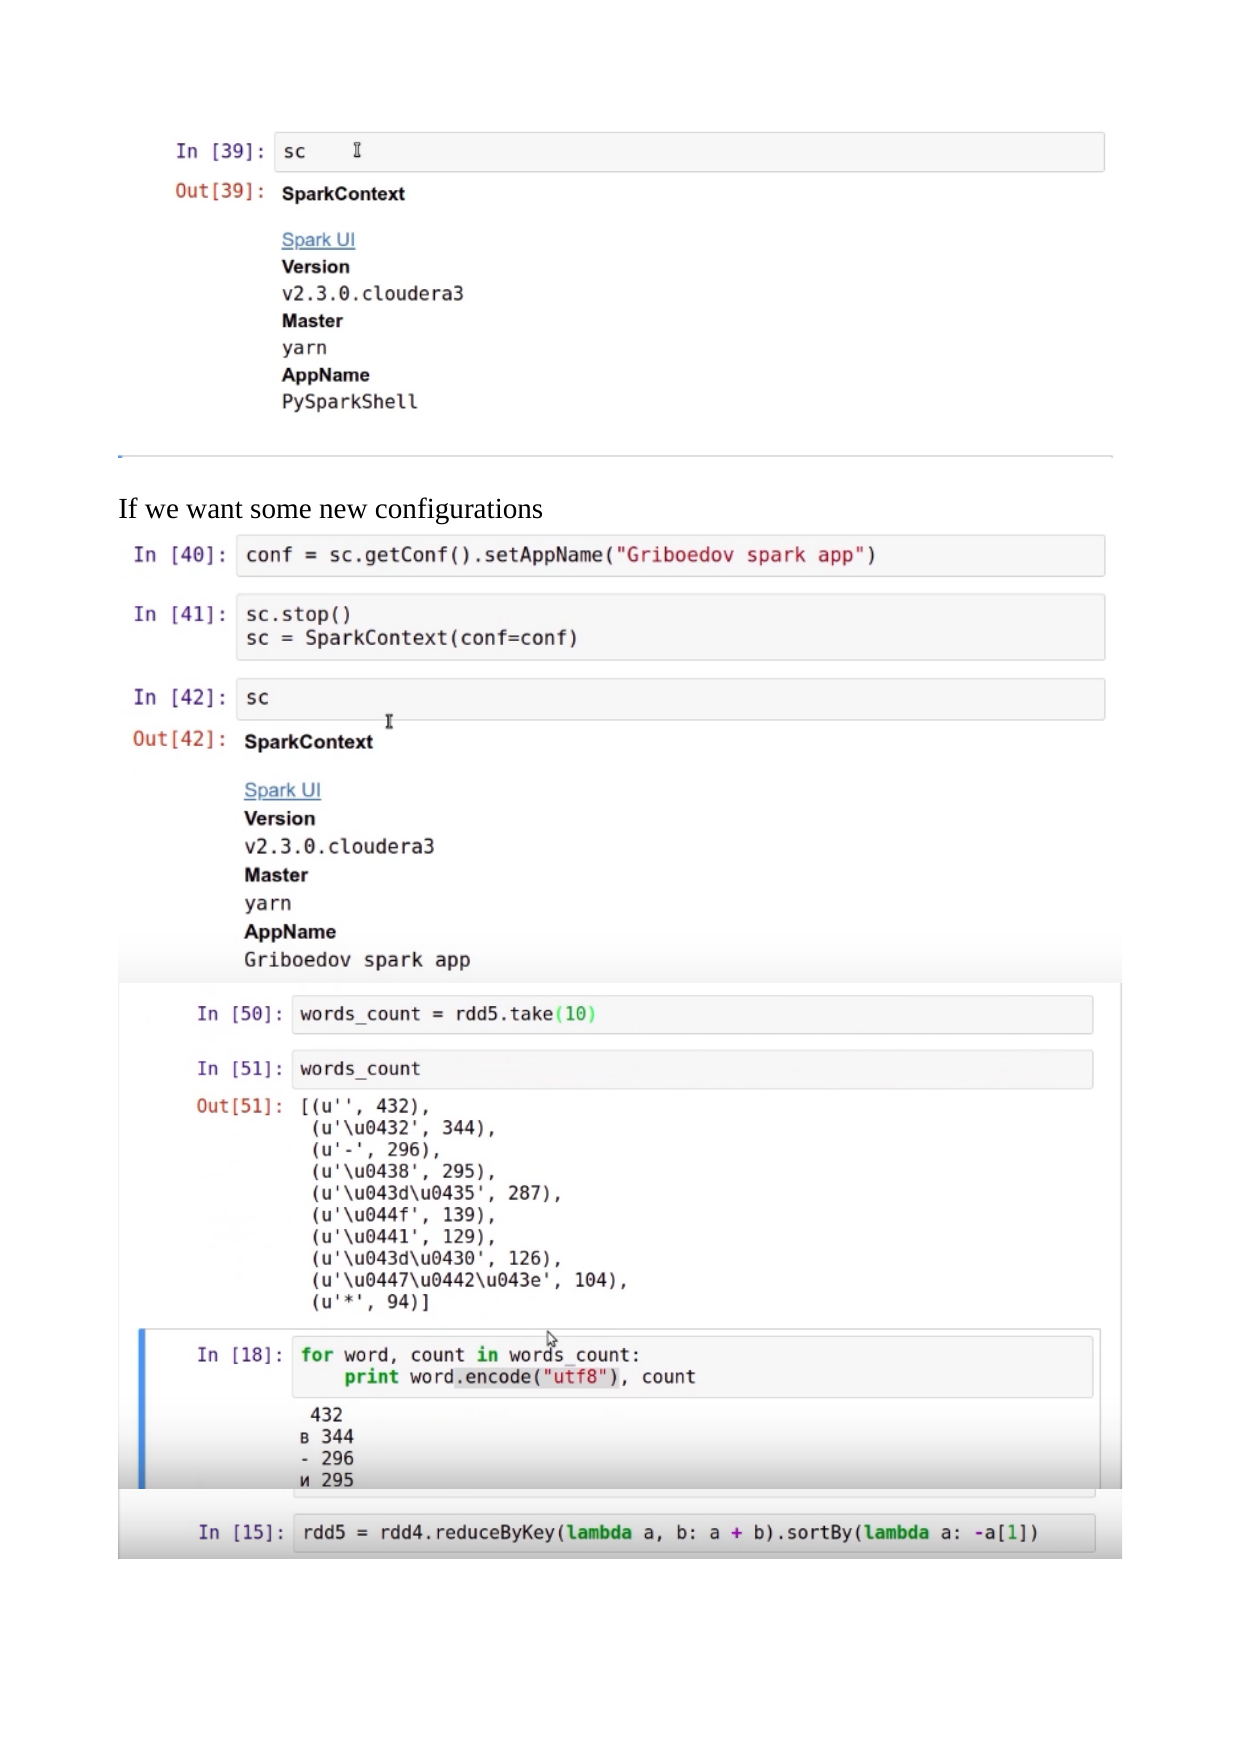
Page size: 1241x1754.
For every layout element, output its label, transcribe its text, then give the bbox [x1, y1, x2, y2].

text If we want some new configurations [118, 491, 1122, 525]
picture [118, 118, 1123, 458]
picture [118, 525, 1123, 1559]
